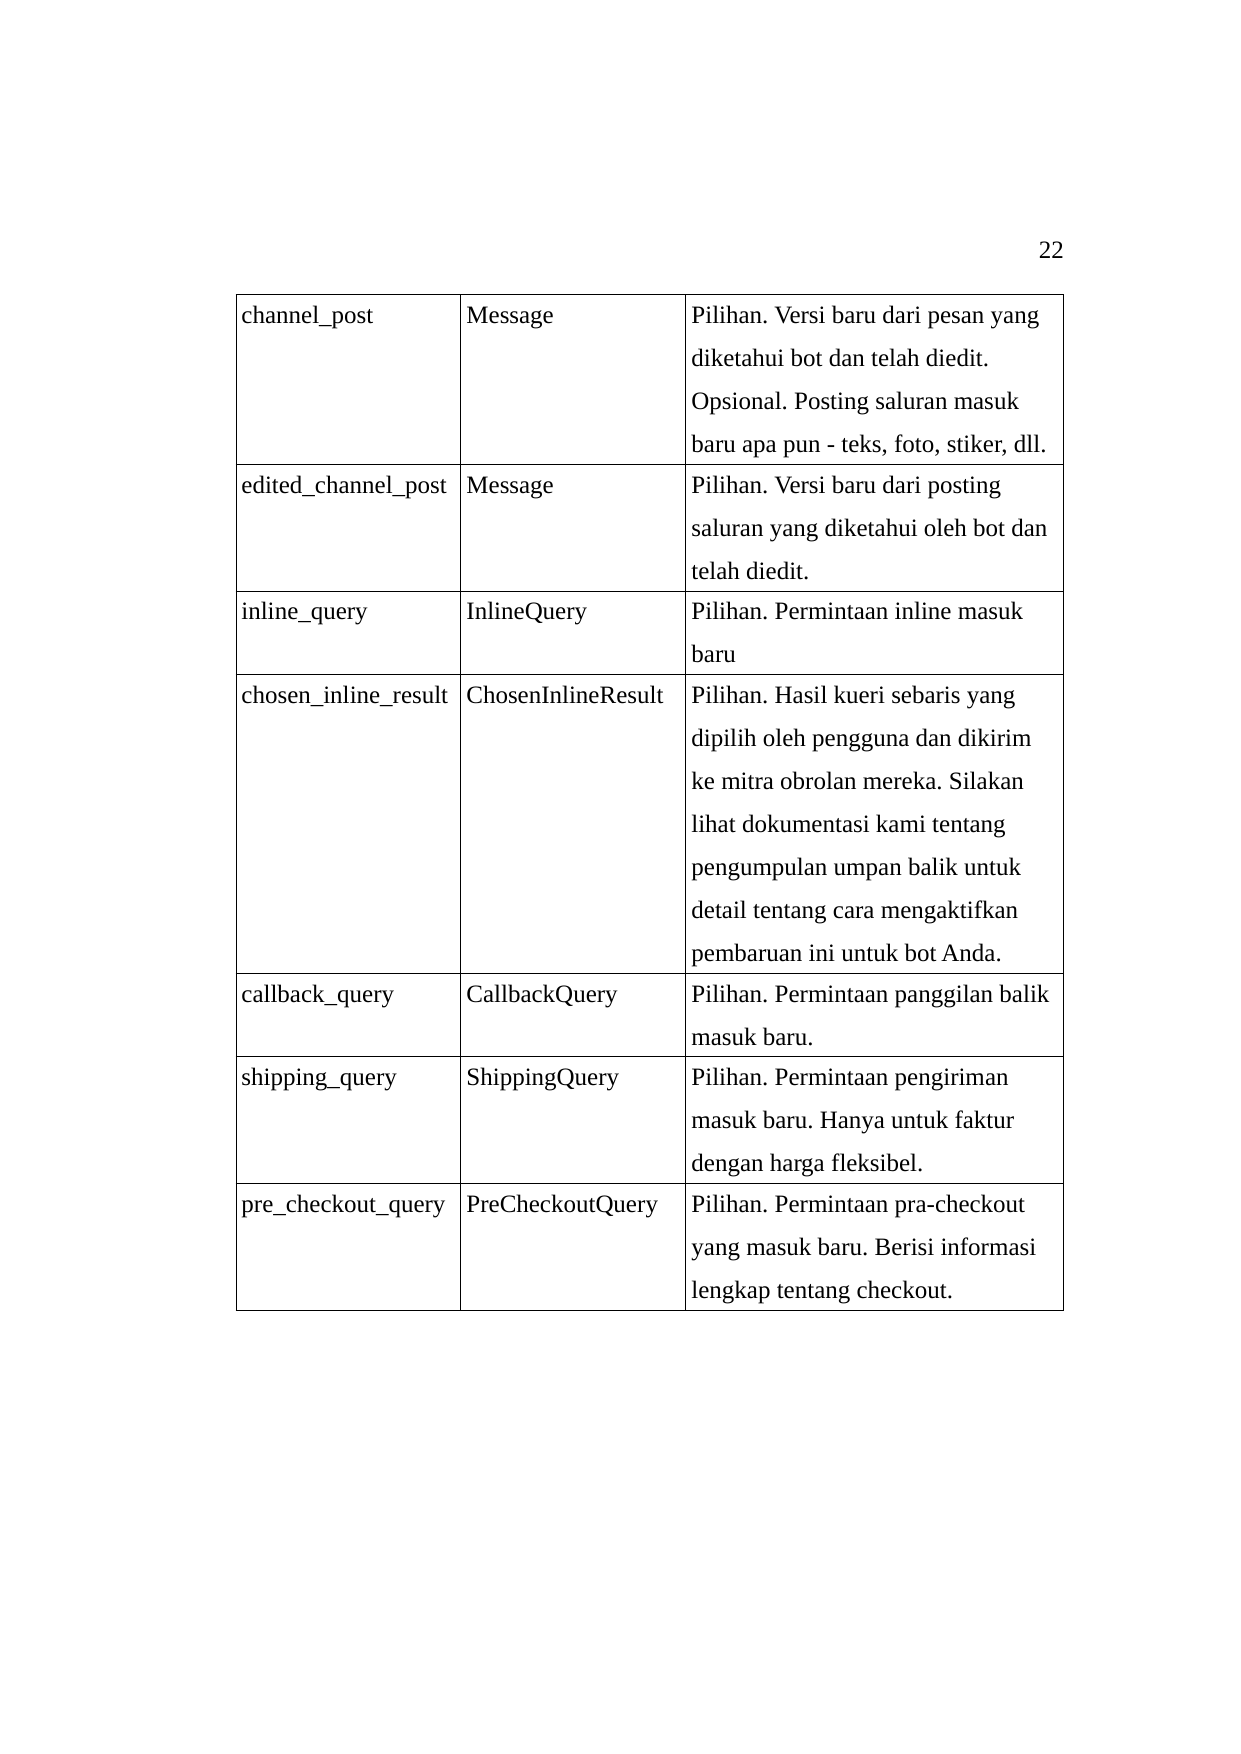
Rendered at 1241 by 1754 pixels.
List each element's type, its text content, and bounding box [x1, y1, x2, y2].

table_cell callback_query [237, 974, 460, 1056]
table_cell CallbackQuery [461, 974, 685, 1056]
table_cell Pilihan. Permintaan panggilan balik masuk baru. [686, 974, 1063, 1056]
table_cell Message [461, 465, 685, 591]
table_cell chosen_inline_result [237, 675, 460, 973]
table_cell inline_query [237, 592, 460, 674]
table_cell PreCheckoutQuery [461, 1184, 685, 1309]
table_cell Message [461, 295, 685, 464]
table_cell shipping_query [237, 1057, 460, 1183]
table_cell Pilihan. Versi baru dari posting saluran yang diketahui oleh bot dan telah diedit. [686, 465, 1063, 591]
table_cell pre_checkout_query [237, 1184, 460, 1309]
table_cell Pilihan. Permintaan pengiriman masuk baru. Hanya untuk faktur dengan harga fleksibel. [686, 1057, 1063, 1183]
table_cell edited_channel_post [237, 465, 460, 591]
table_cell InlineQuery [461, 592, 685, 674]
table_cell Pilihan. Versi baru dari pesan yang diketahui bot dan telah diedit. Opsional. Posting saluran masuk baru apa pun - teks, foto, stiker, dll. [686, 295, 1063, 464]
table_cell channel_post [237, 295, 460, 464]
table_cell Pilihan. Hasil kueri sebaris yang dipilih oleh pengguna dan dikirim ke mitra obrolan mereka. Silakan lihat dokumentasi kami tentang pengumpulan umpan balik untuk detail tentang cara mengaktifkan pembaruan ini untuk bot Anda. [686, 675, 1063, 973]
table_cell Pilihan. Permintaan inline masuk baru [686, 592, 1063, 674]
table_cell ChosenInlineResult [461, 675, 685, 973]
table_cell ShippingQuery [461, 1057, 685, 1183]
table_cell Pilihan. Permintaan pra-checkout yang masuk baru. Berisi informasi lengkap tentang checkout. [686, 1184, 1063, 1309]
